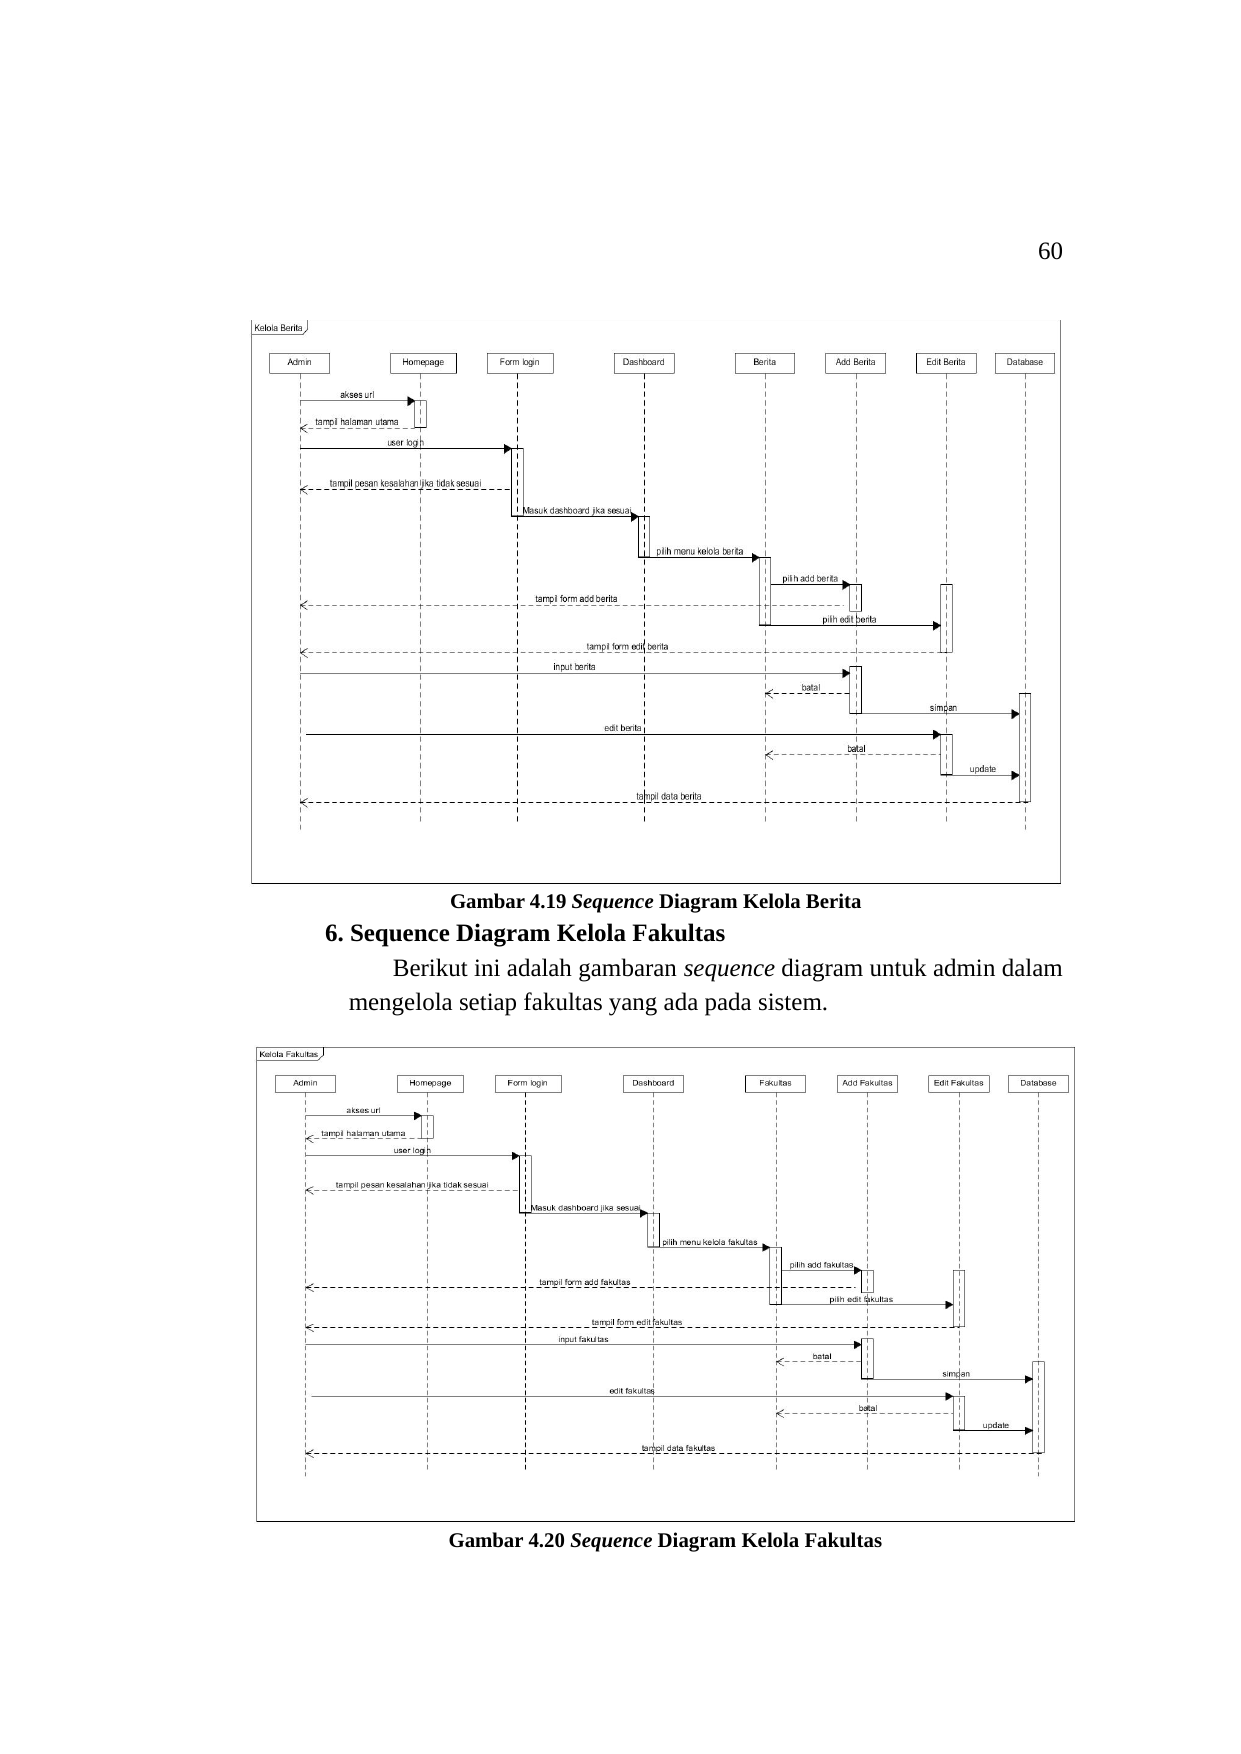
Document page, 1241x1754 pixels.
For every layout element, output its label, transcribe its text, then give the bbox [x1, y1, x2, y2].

text 6. Sequence Diagram Kelola Fakultas [325, 887, 1063, 947]
text Gambar 4.20 Sequence Diagram Kelola Fakultas [252, 1524, 1078, 1552]
picture [248, 320, 1063, 887]
text Gambar 4.19 Sequence Diagram Kelola Berita [248, 887, 1062, 913]
text [248, 295, 1063, 320]
text Berikut ini adalah gambaran sequence diagram untuk admin dalam mengelola setiap fakultas yang ada pada sistem. [348, 953, 1063, 1016]
picture [252, 1045, 1078, 1524]
text [252, 1033, 1078, 1045]
